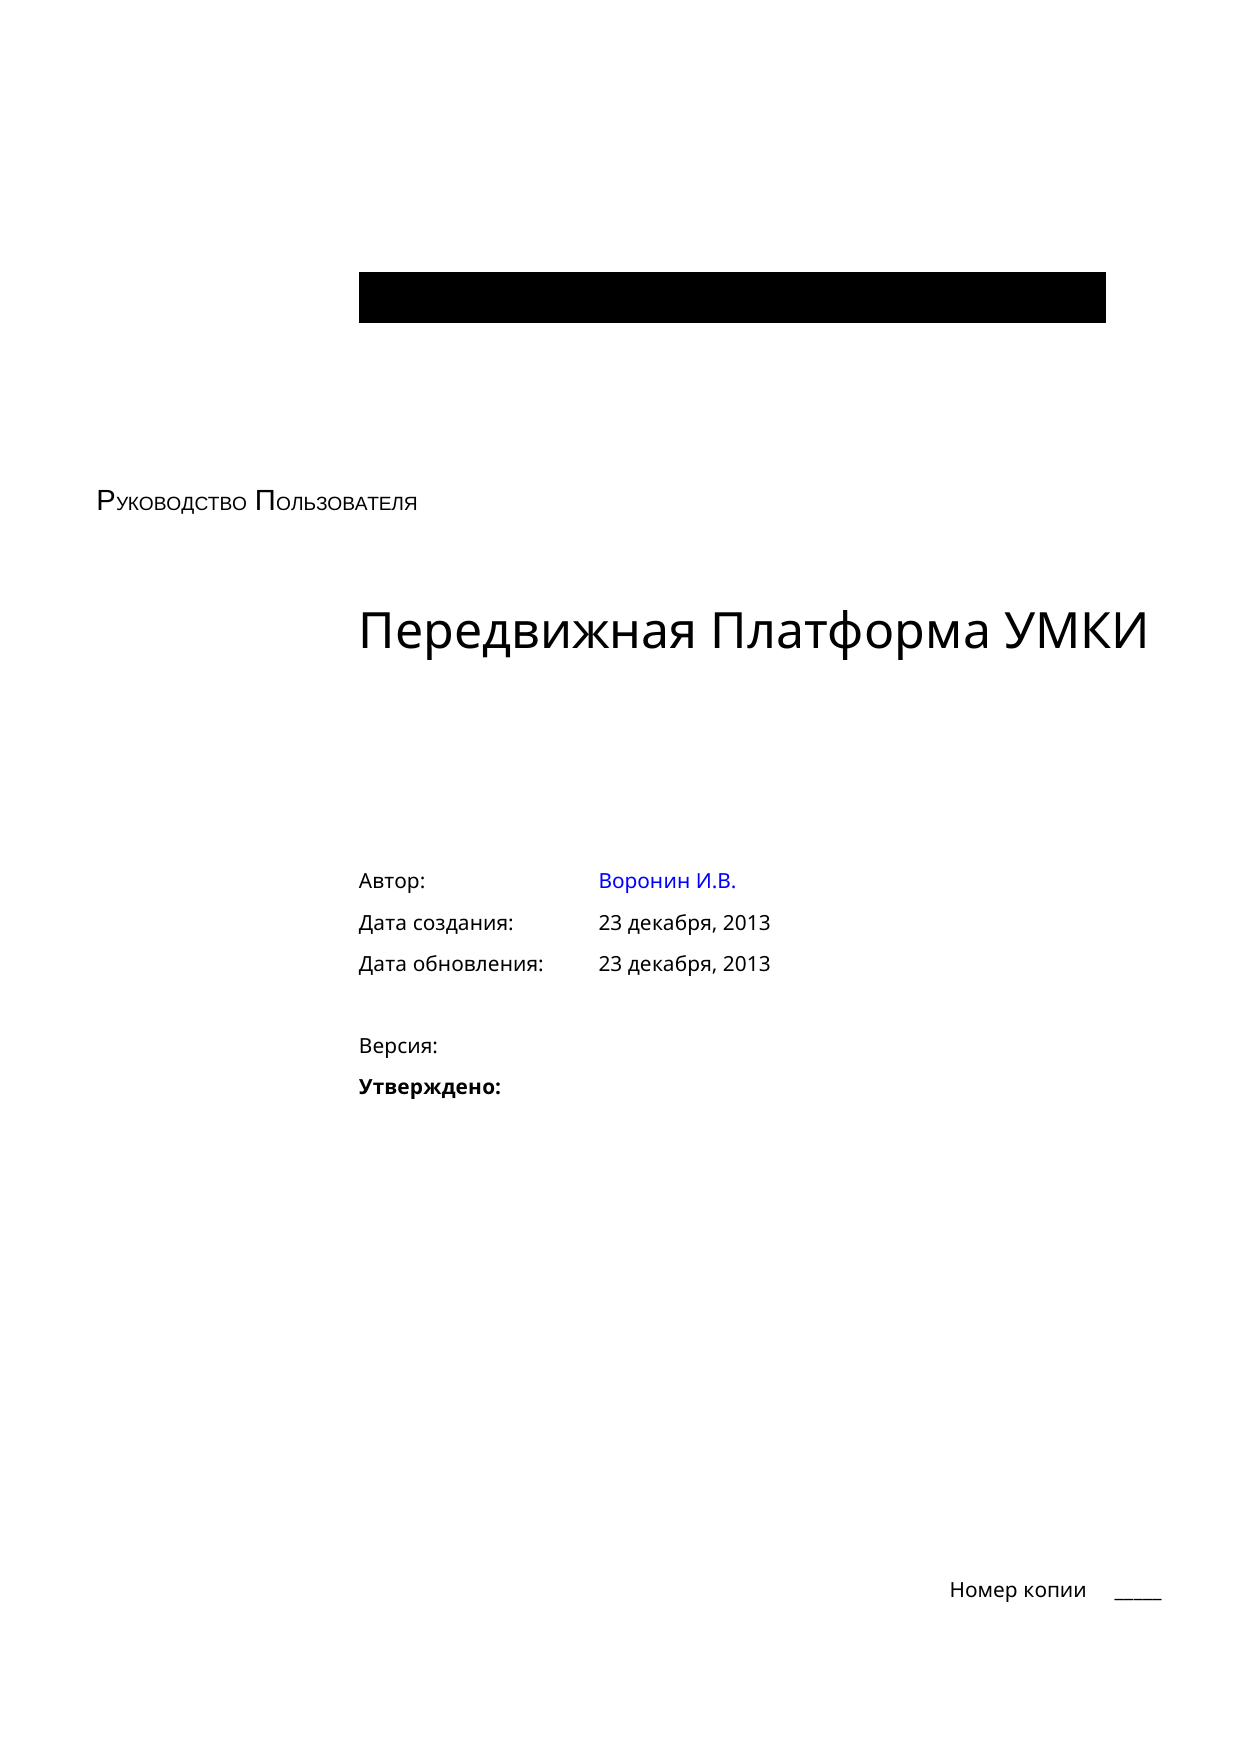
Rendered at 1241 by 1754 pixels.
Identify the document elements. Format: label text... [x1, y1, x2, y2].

text Номер копии _____ [374, 1575, 1168, 1604]
table_header [348, 1113, 909, 1179]
table_cell [348, 1179, 909, 1246]
title Руководство Пользователя [96, 483, 1181, 517]
text Дата обновления: декабря 23, 2013 [359, 948, 1181, 977]
text Автор: Воронин И.В. [359, 866, 1181, 895]
table_cell [909, 1179, 1240, 1246]
text Дата создания: декабря 23, 2013 [359, 907, 1181, 936]
text Утверждено: [359, 1072, 1181, 1100]
text Версия: [359, 1031, 1181, 1059]
text Передвижная Платформа УМКИ [359, 595, 1181, 663]
table_header [909, 1113, 1240, 1179]
